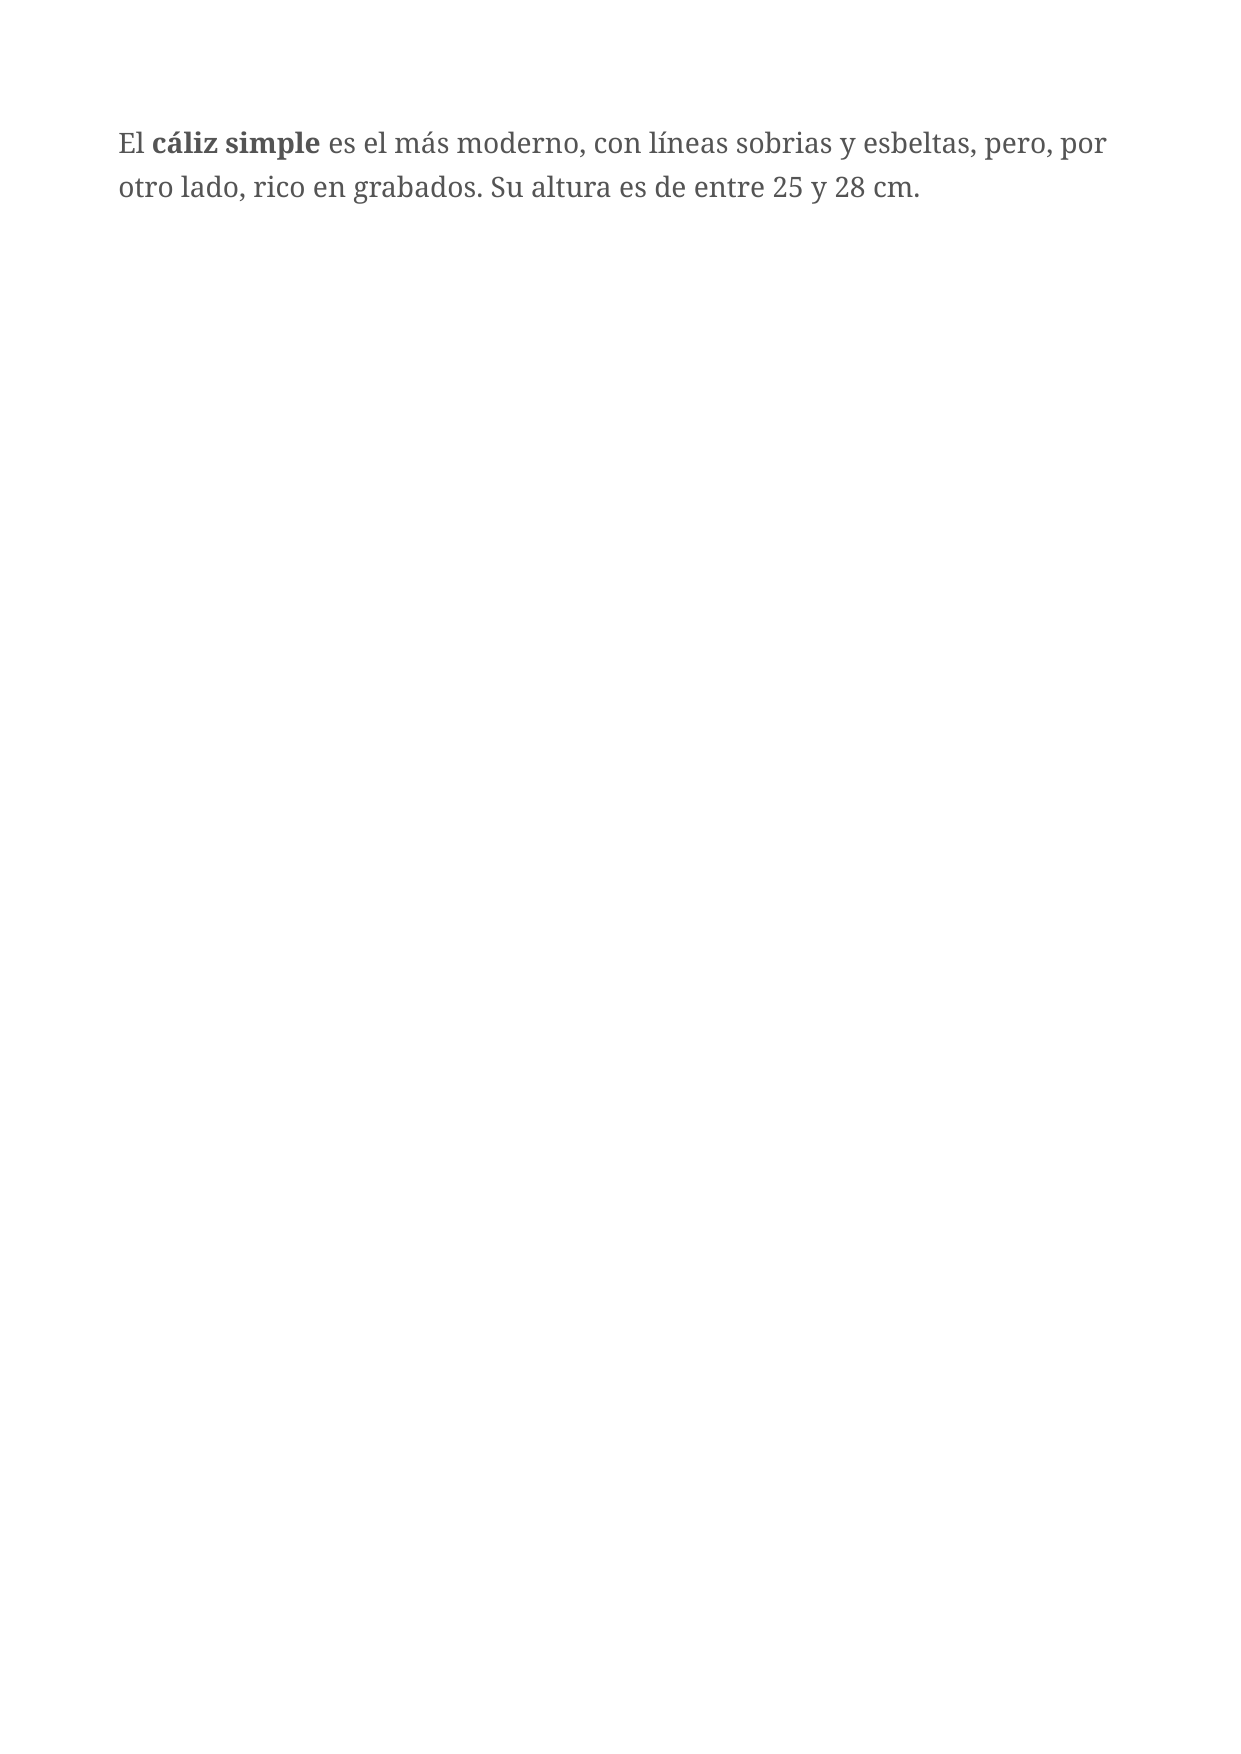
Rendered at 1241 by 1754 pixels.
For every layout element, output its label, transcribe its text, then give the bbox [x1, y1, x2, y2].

text El cáliz simple es el más moderno, con líneas sobrias y esbeltas, pero, por otro lado, rico en grabados. Su altura es de entre 25 y 28 cm. [118, 118, 1122, 206]
